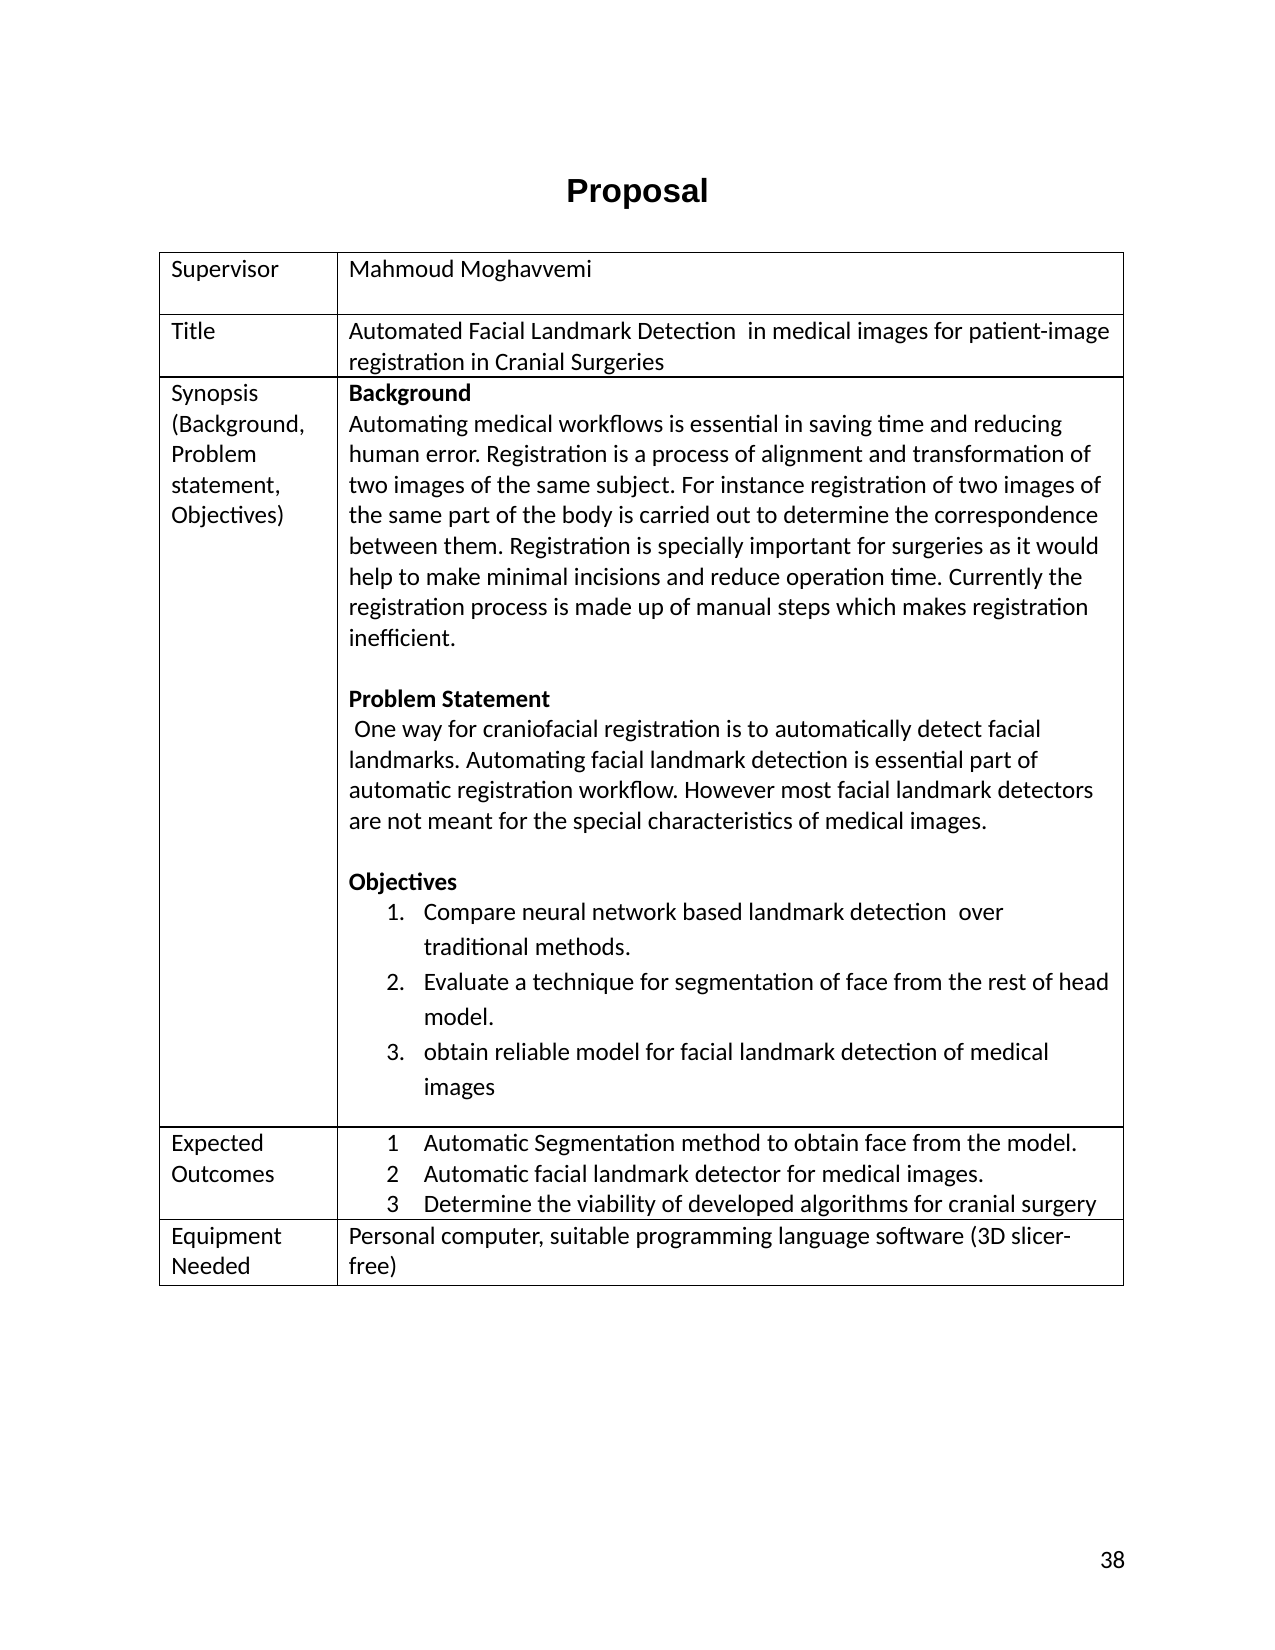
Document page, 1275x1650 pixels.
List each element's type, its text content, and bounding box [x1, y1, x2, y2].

table_cell Automatic Segmentation method to obtain face from the model. Automatic facial landmark detector for medical images. Determine the viability of developed algorithms for cranial surgery [338, 1128, 1123, 1219]
subtitle Proposal [150, 171, 1125, 209]
table_header Supervisor [160, 253, 337, 314]
table_cell Personal computer, suitable programming language software (3D slicer-free) [338, 1220, 1123, 1284]
table_cell Expected Outcomes [160, 1128, 337, 1219]
table_cell Title [160, 315, 337, 376]
table_cell Equipment Needed [160, 1220, 337, 1284]
table_cell Automated Facial Landmark Detection in medical images for patient-image registration in Cranial Surgeries [338, 315, 1123, 376]
table_cell Background Automating medical workflows is essential in saving time and reducing human error. Registration is a process of alignment and transformation of two images of the same subject. For instance registration of two images of the same part of the body is carried out to determine the correspondence between them. Registration is specially important for surgeries as it would help to make minimal incisions and reduce operation time. Currently the registration process is made up of manual steps which makes registration inefficient. Problem Statement One way for craniofacial registration is to automatically detect facial landmarks. Automating facial landmark detection is essential part of automatic registration workflow. However most facial landmark detectors are not meant for the special characteristics of medical images. Objectives Compare neural network based landmark detection over traditional methods. Evaluate a technique for segmentation of face from the rest of head model. obtain reliable model for facial landmark detection of medical images [338, 378, 1123, 1126]
table_header Mahmoud Moghavvemi [338, 253, 1123, 314]
table_cell Synopsis (Background, Problem statement, Objectives) [160, 378, 337, 1126]
